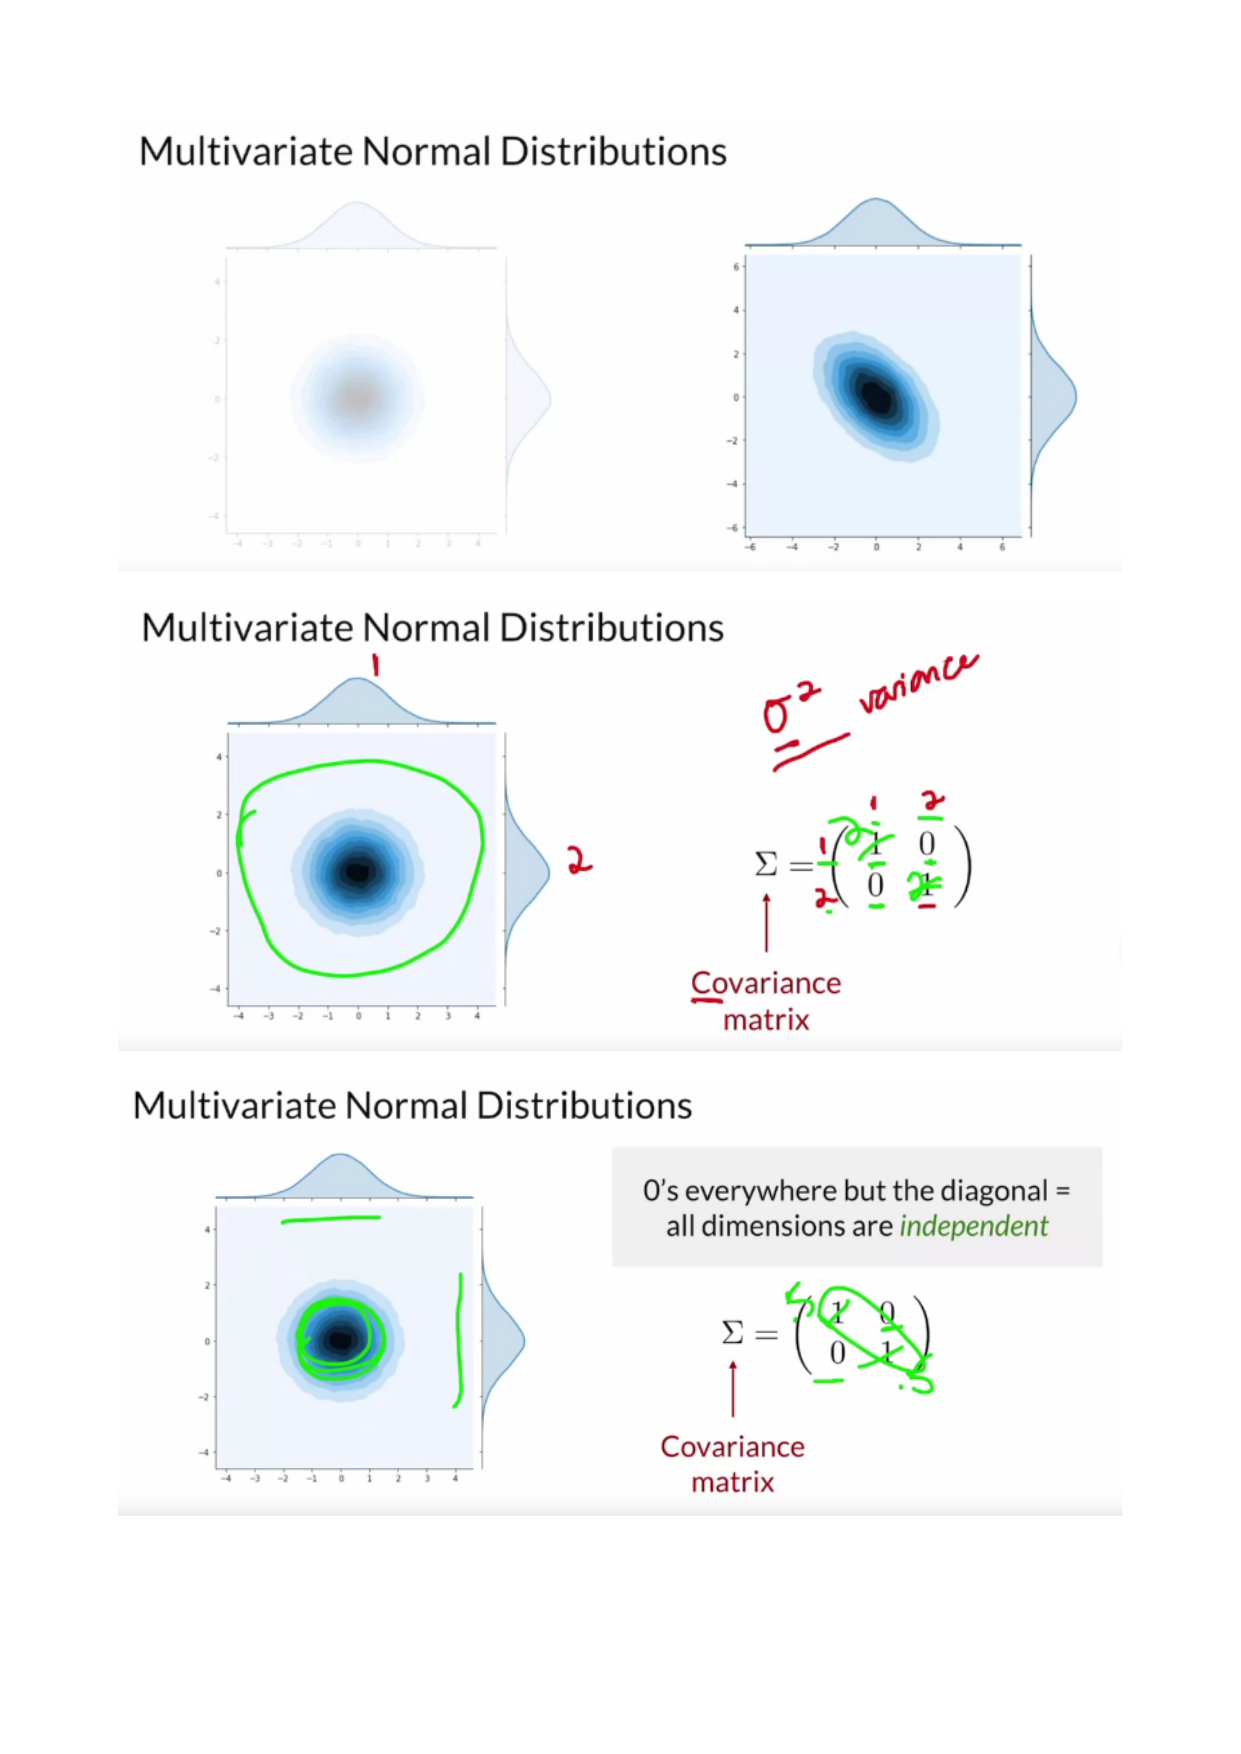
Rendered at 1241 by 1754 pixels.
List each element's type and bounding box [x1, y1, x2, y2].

picture [118, 600, 1123, 1051]
picture [118, 1079, 1123, 1516]
picture [118, 118, 1123, 572]
